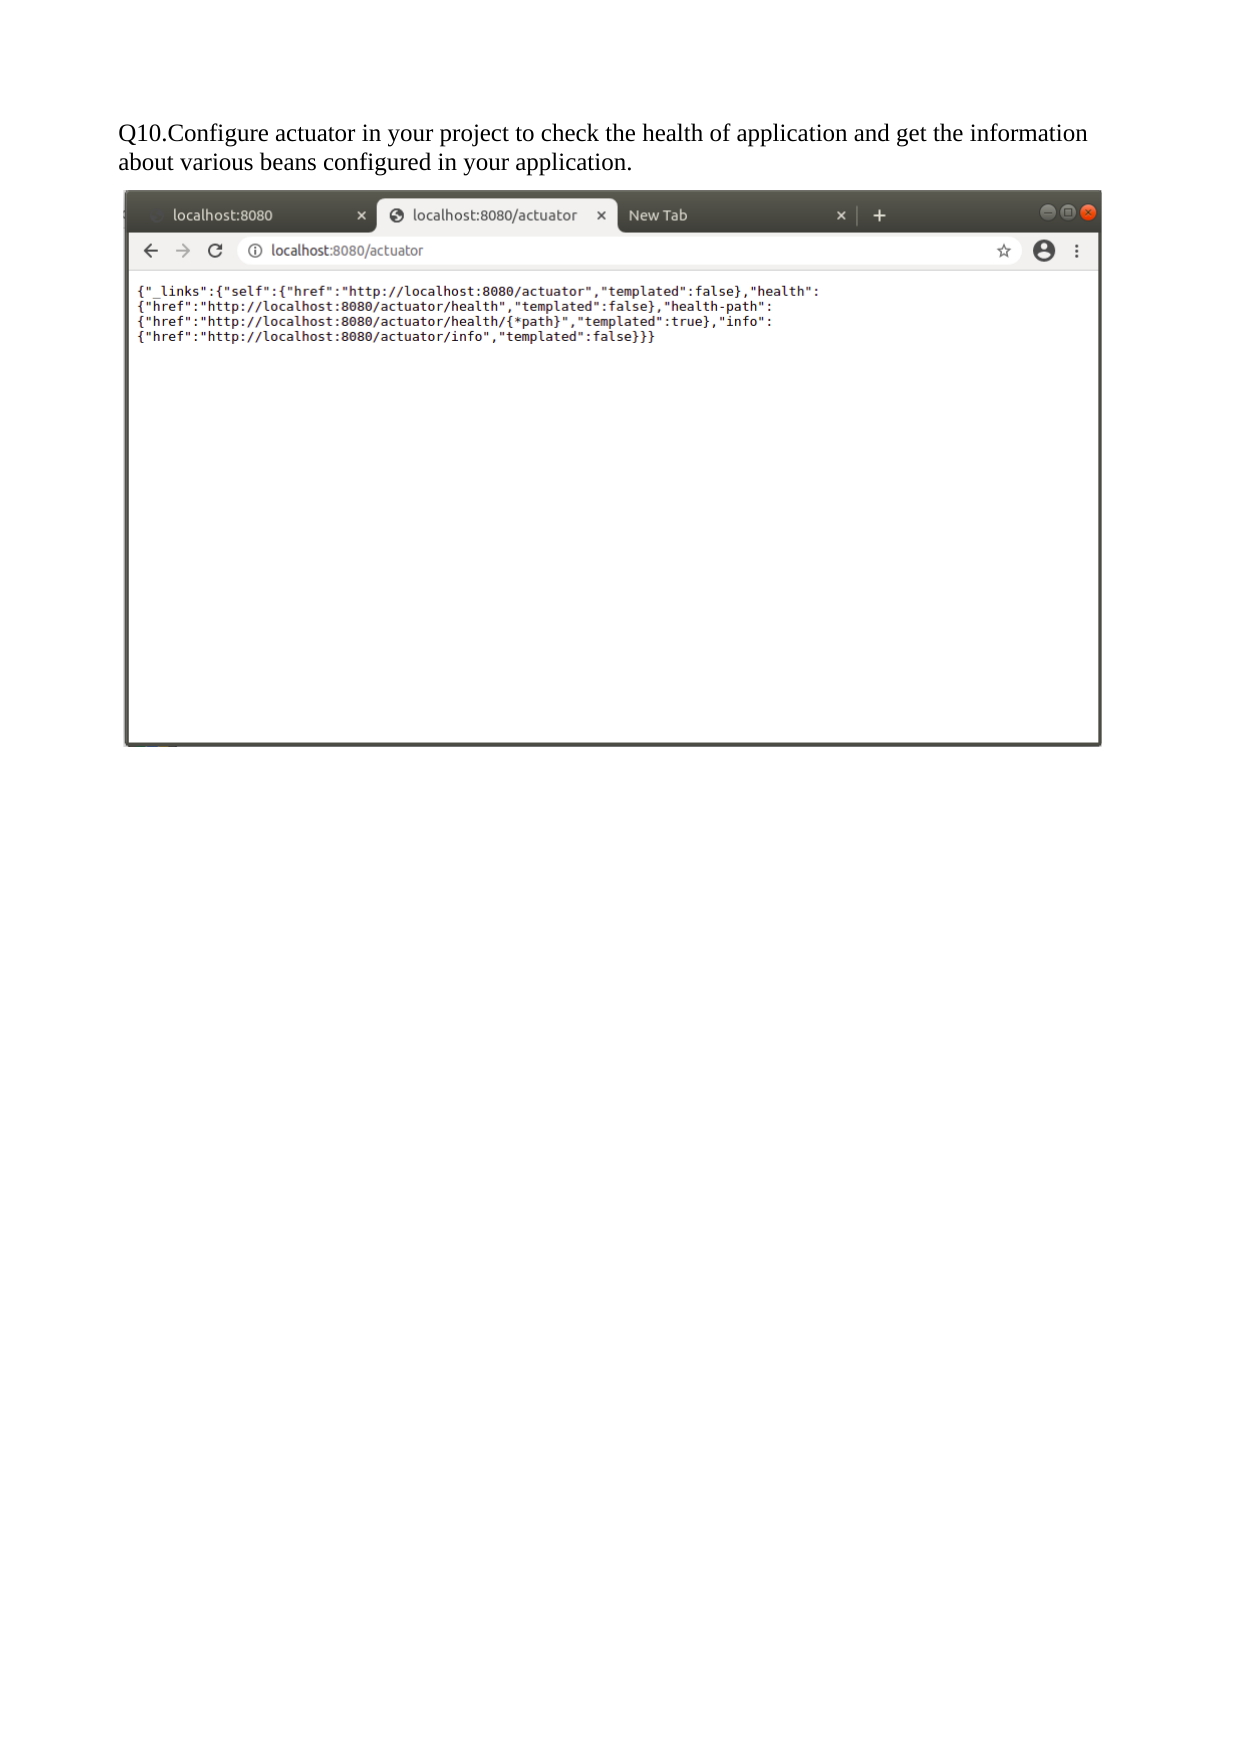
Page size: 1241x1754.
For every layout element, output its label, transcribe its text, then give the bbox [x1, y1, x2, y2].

text Q10.Configure actuator in your project to check the health of application and get the information about various beans configured in your application. [118, 118, 1122, 176]
picture [123, 190, 1102, 747]
